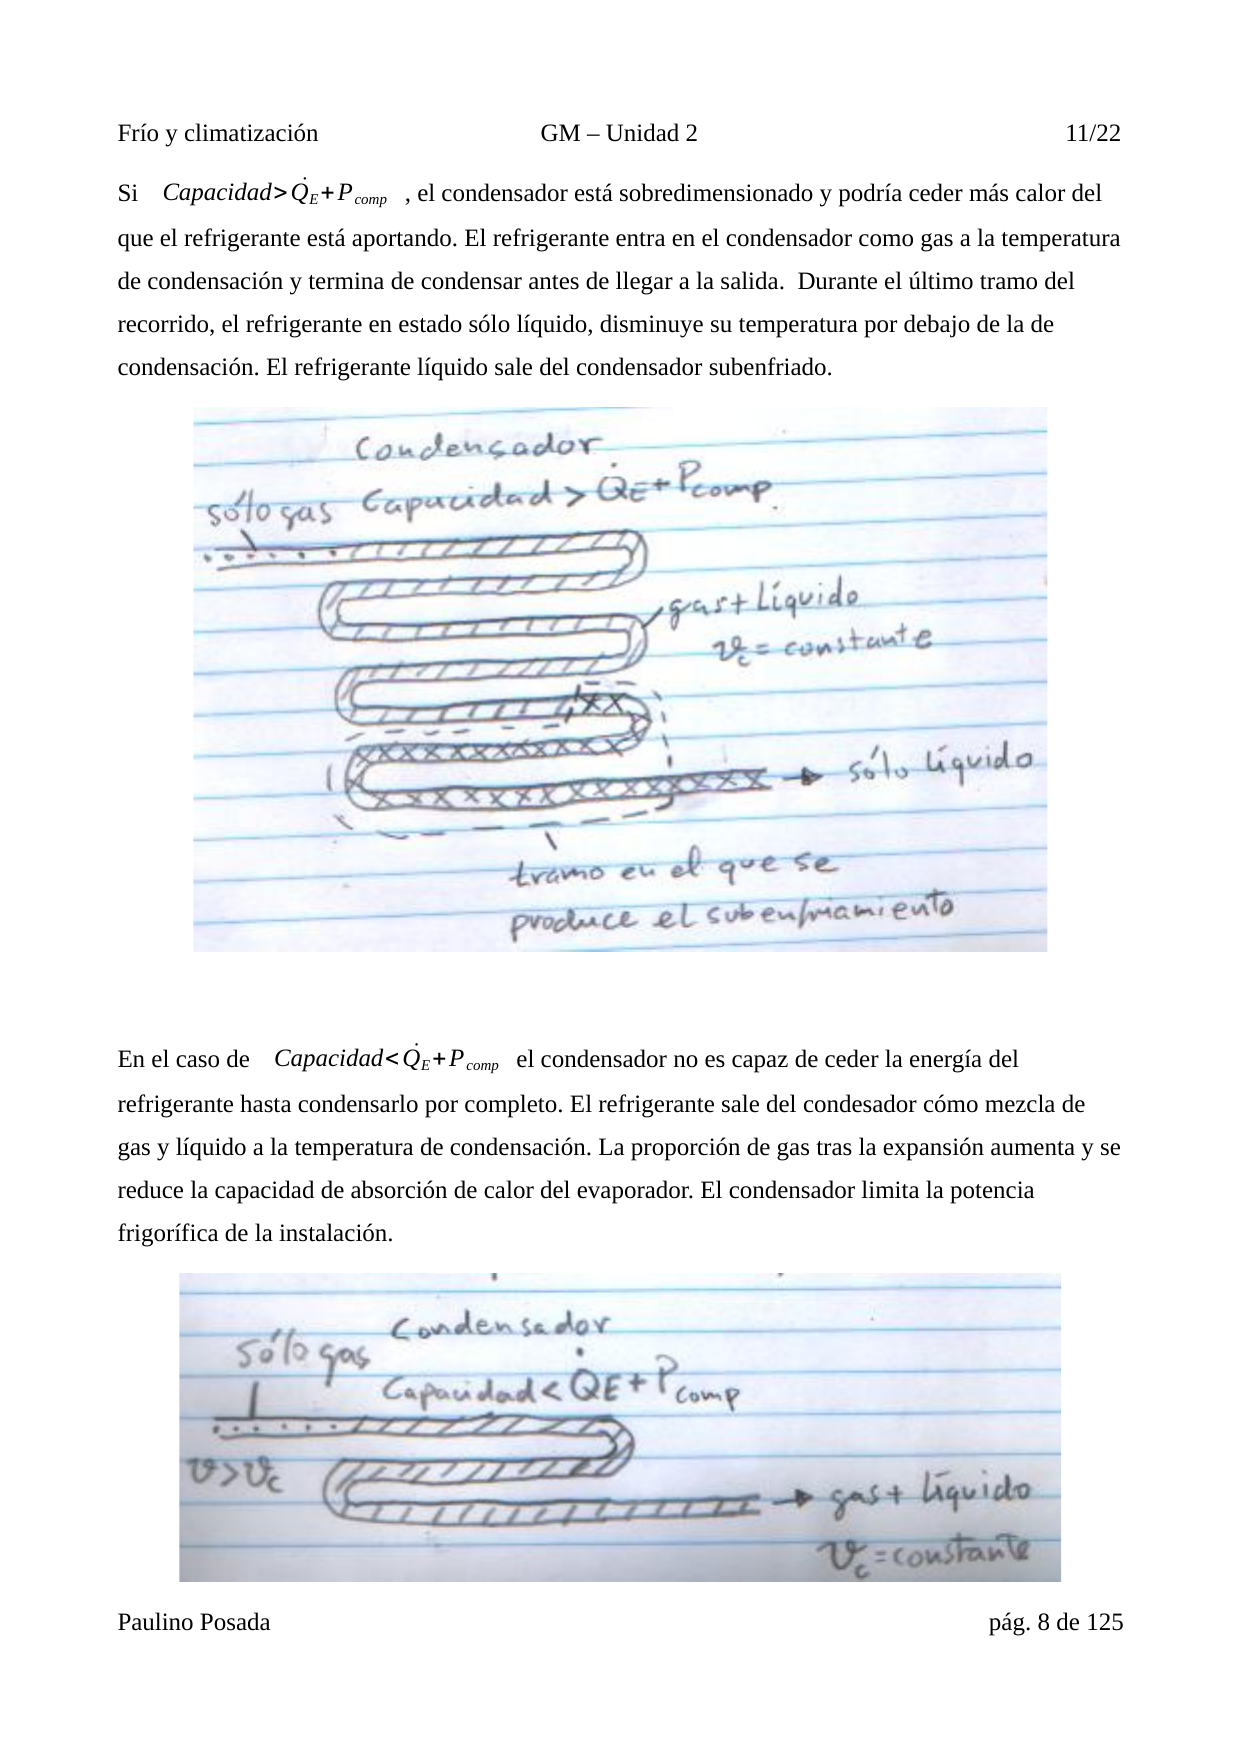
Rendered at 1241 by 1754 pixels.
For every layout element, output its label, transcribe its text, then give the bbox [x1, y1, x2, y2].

text Si , el condensador está sobredimensionado y podría ceder más calor del que el refrigerante está aportando. El refrigerante entra en el condensador como gas a la temperatura de condensación y termina de condensar antes de llegar a la salida. Durante el último tramo del recorrido, el refrigerante en estado sólo líquido, disminuye su temperatura por debajo de la de condensación. El refrigerante líquido sale del condensador subenfriado. [117, 176, 1123, 381]
picture [179, 1273, 1062, 1582]
picture [193, 407, 1048, 952]
text En el caso de el condensador no es capaz de ceder la energía del refrigerante hasta condensarlo por completo. El refrigerante sale del condesador cómo mezcla de gas y líquido a la temperatura de condensación. La proporción de gas tras la expansión aumenta y se reduce la capacidad de absorción de calor del evaporador. El condensador limita la potencia frigorífica de la instalación. [117, 1042, 1123, 1247]
